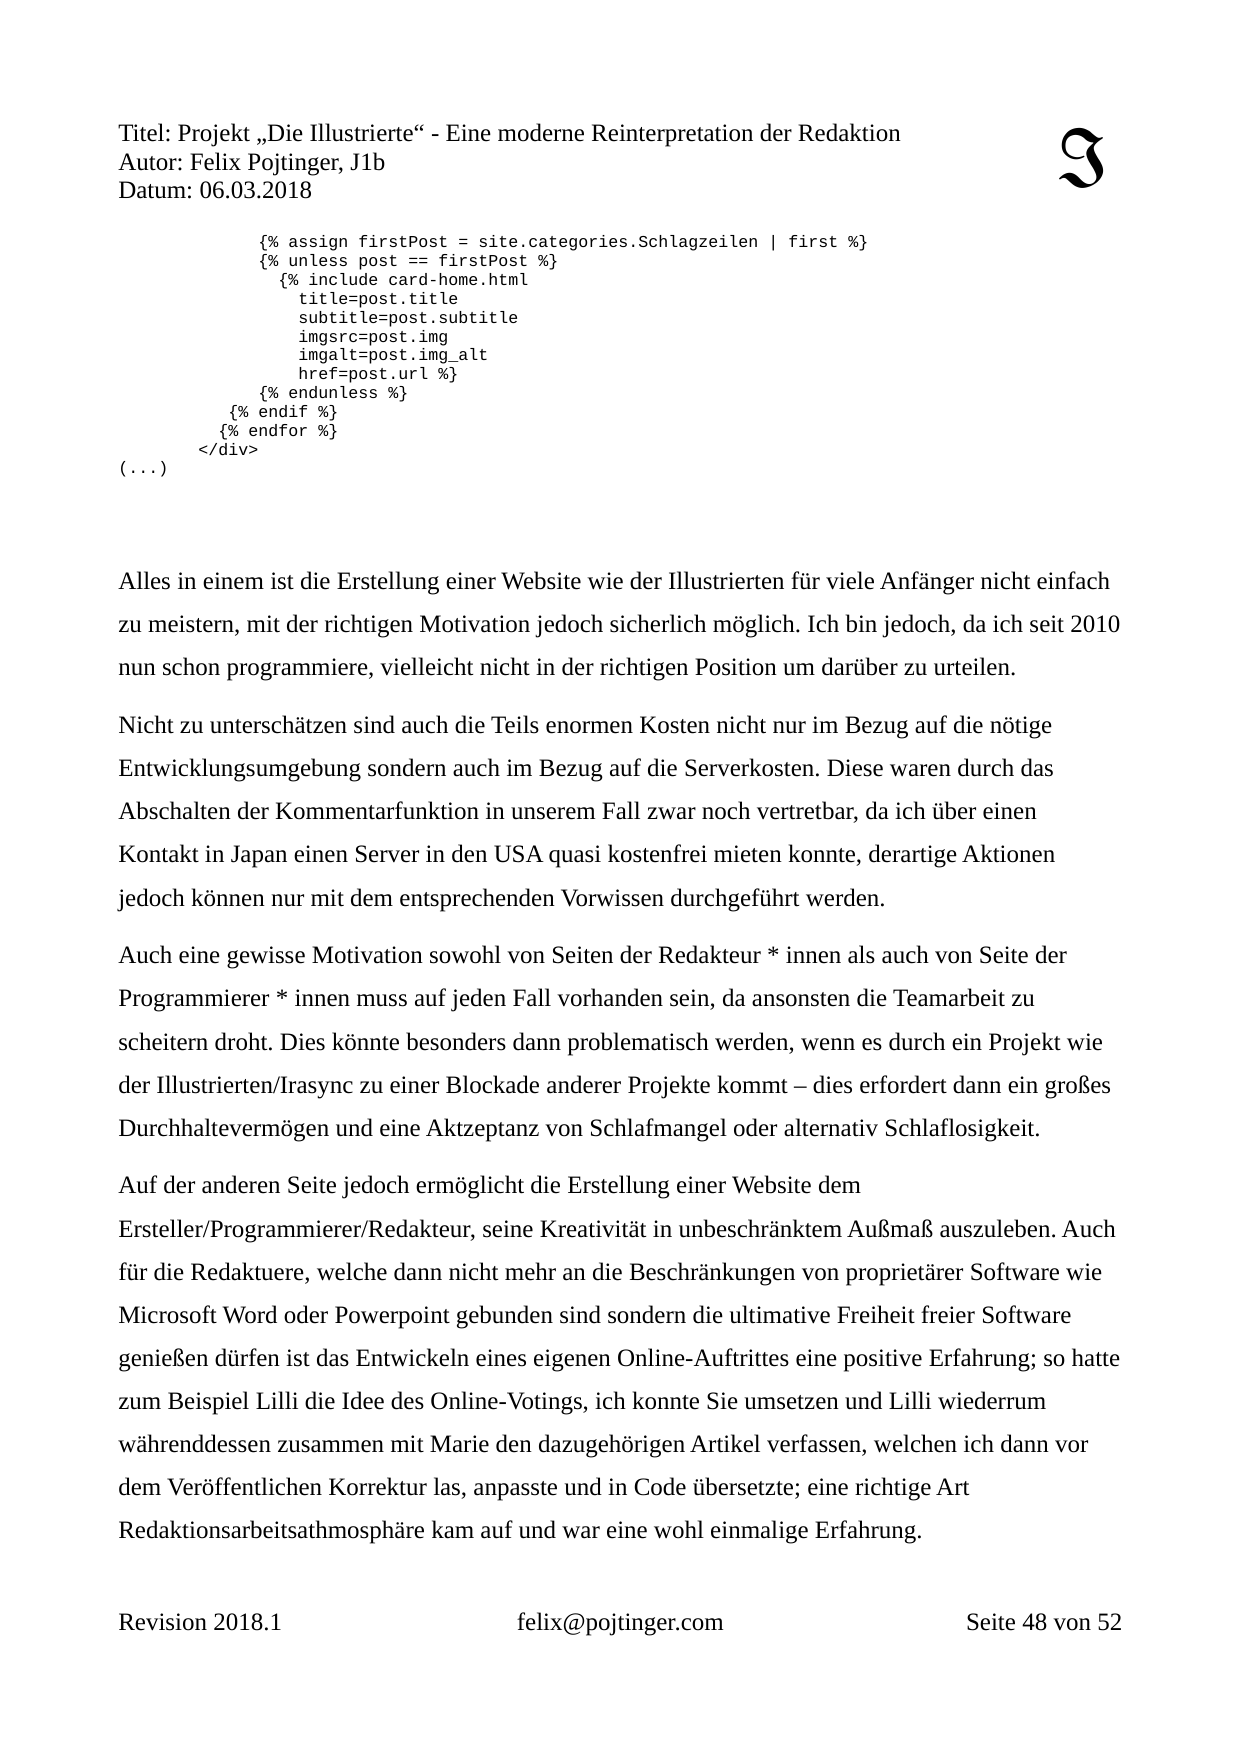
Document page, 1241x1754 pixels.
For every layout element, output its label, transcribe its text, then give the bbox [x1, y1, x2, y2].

text </div> (...) [118, 441, 1122, 479]
picture [1046, 120, 1120, 194]
text {% endunless %} [118, 385, 1122, 403]
text {% endif %} [118, 403, 1122, 422]
text {% include card-home.html [118, 272, 1122, 290]
text title=post.title [118, 290, 1122, 309]
text {% endfor %} [118, 422, 1122, 441]
text {% assign firstPost = site.categories.Schlagzeilen | first %} [118, 234, 1122, 253]
text href=post.url %} [118, 366, 1122, 385]
text Alles in einem ist die Erstellung einer Website wie der Illustrierten für viele Anfänger nicht einfach zu meistern, mit der richtigen Motivation jedoch sicherlich möglich. Ich bin jedoch, da ich seit 2010 nun schon programmiere, vielleicht nicht in der richtigen Position um darüber zu urteilen. [118, 566, 1122, 681]
text Auch eine gewisse Motivation sowohl von Seiten der Redakteur * innen als auch von Seite der Programmierer * innen muss auf jeden Fall vorhanden sein, da ansonsten die Teamarbeit zu scheitern droht. Dies könnte besonders dann problematisch werden, wenn es durch ein Projekt wie der Illustrierten/Irasync zu einer Blockade anderer Projekte kommt – dies erfordert dann ein großes Durchhaltevermögen und eine Aktzeptanz von Schlafmangel oder alternativ Schlaflosigkeit. [118, 940, 1122, 1142]
text imgalt=post.img_alt [118, 347, 1122, 366]
text Auf der anderen Seite jedoch ermöglicht die Erstellung einer Website dem Ersteller/Programmierer/Redakteur, seine Kreativität in unbeschränktem Außmaß auszuleben. Auch für die Redaktuere, welche dann nicht mehr an die Beschränkungen von proprietärer Software wie Microsoft Word oder Powerpoint gebunden sind sondern die ultimative Freiheit freier Software genießen dürfen ist das Entwickeln eines eigenen Online-Auftrittes eine positive Erfahrung; so hatte zum Beispiel Lilli die Idee des Online-Votings, ich konnte Sie umsetzen und Lilli wiederrum währenddessen zusammen mit Marie den dazugehörigen Artikel verfassen, welchen ich dann vor dem Veröffentlichen Korrektur las, anpasste und in Code übersetzte; eine richtige Art Redaktionsarbeitsathmosphäre kam auf und war eine wohl einmalige Erfahrung. [118, 1171, 1122, 1544]
text subtitle=post.subtitle [118, 309, 1122, 328]
text {% unless post == firstPost %} [118, 253, 1122, 272]
text Nicht zu unterschätzen sind auch die Teils enormen Kosten nicht nur im Bezug auf die nötige Entwicklungsumgebung sondern auch im Bezug auf die Serverkosten. Diese waren durch das Abschalten der Kommentarfunktion in unserem Fall zwar noch vertretbar, da ich über einen Kontakt in Japan einen Server in den USA quasi kostenfrei mieten konnte, derartige Aktionen jedoch können nur mit dem entsprechenden Vorwissen durchgeführt werden. [118, 710, 1122, 911]
text imgsrc=post.img [118, 328, 1122, 347]
